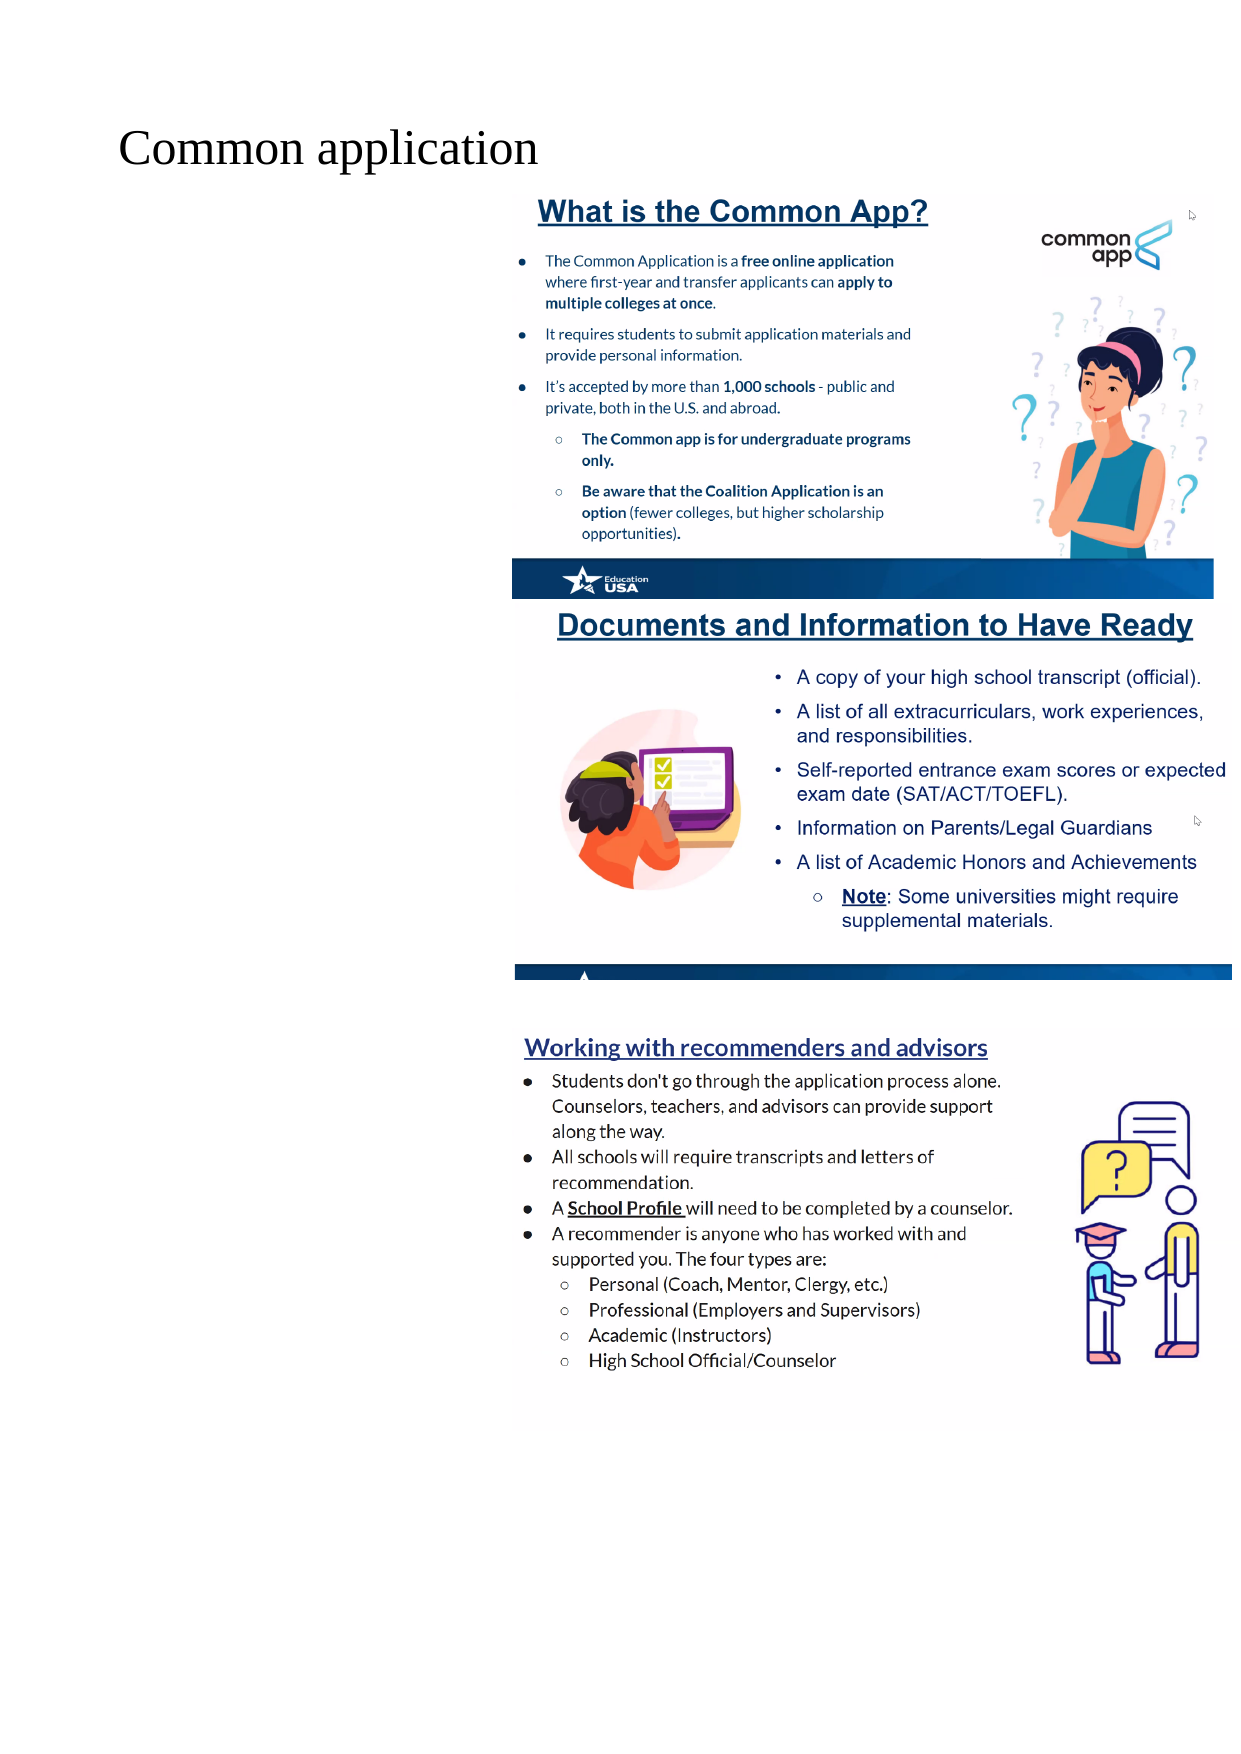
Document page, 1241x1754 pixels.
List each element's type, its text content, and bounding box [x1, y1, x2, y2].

picture [514, 603, 1232, 980]
text Common application [118, 118, 1122, 176]
picture [512, 194, 1214, 599]
picture [511, 1028, 1240, 1431]
